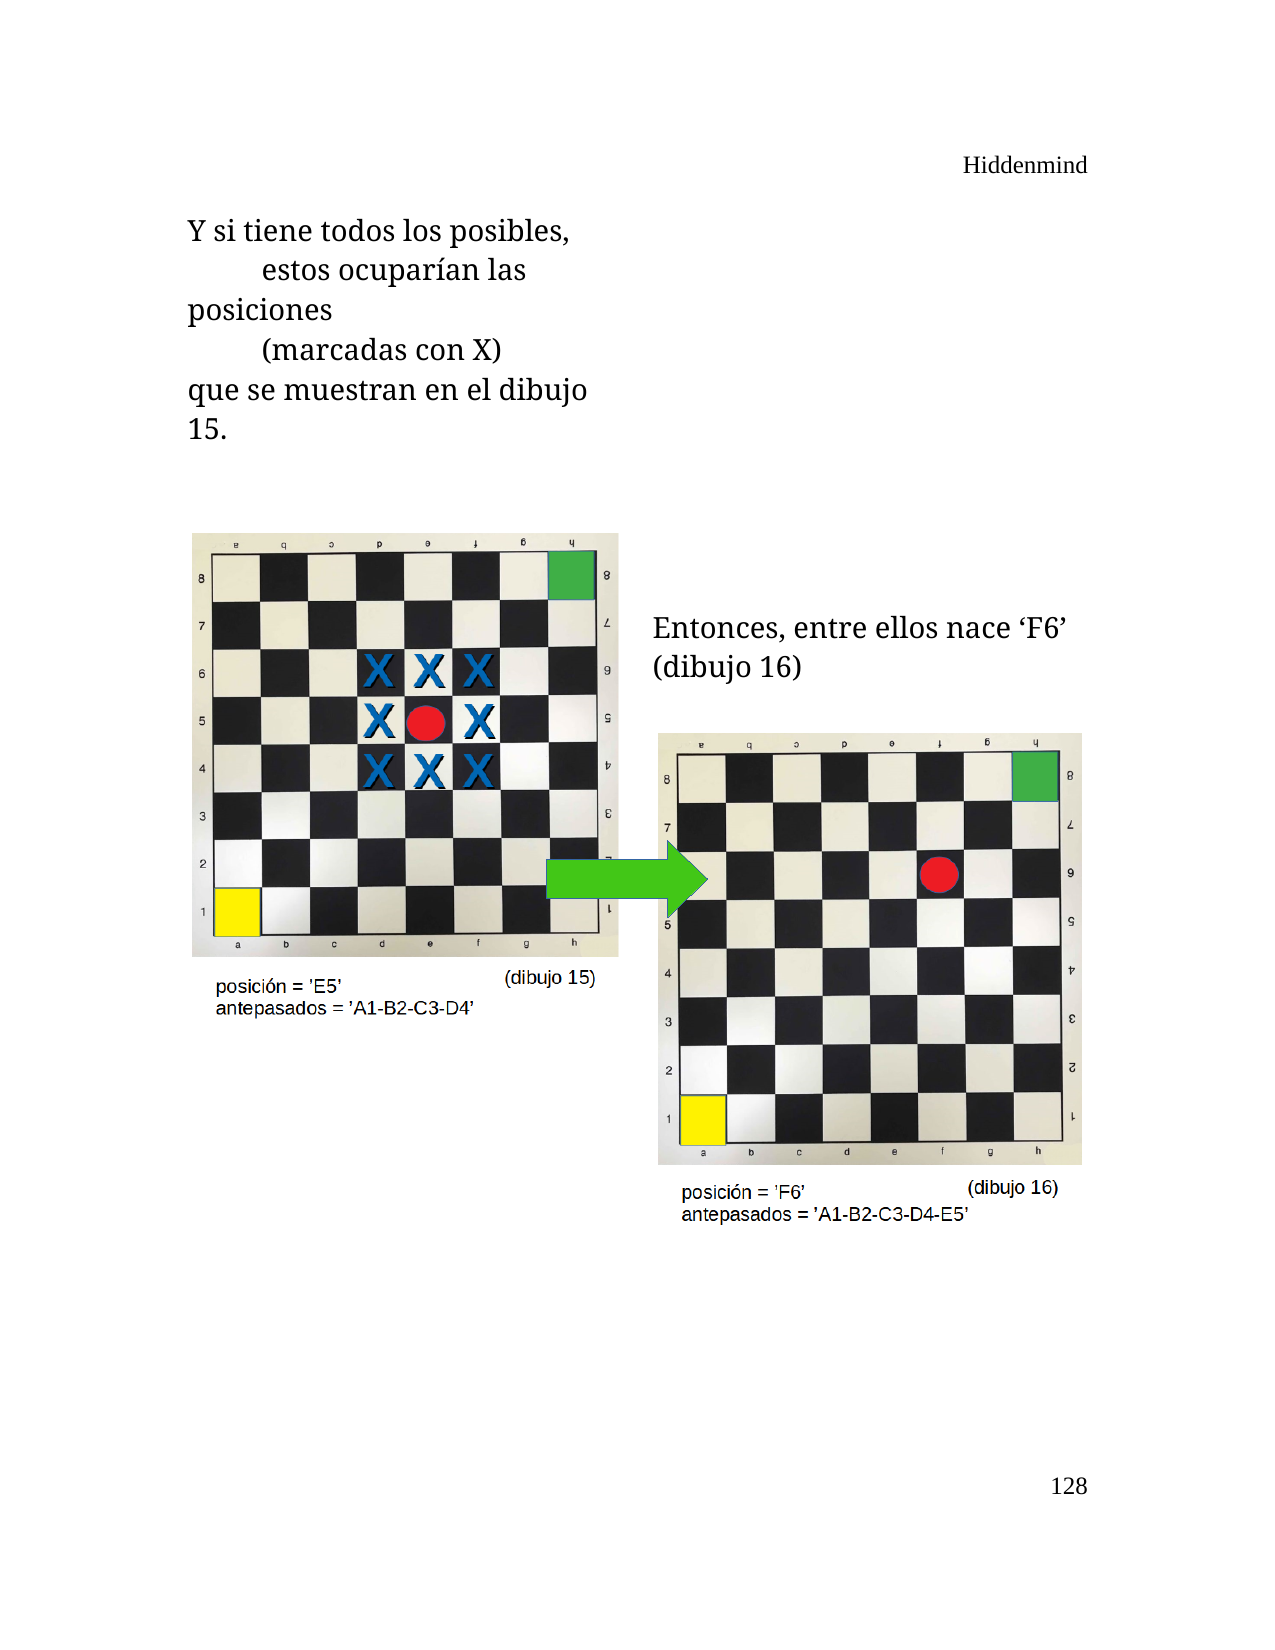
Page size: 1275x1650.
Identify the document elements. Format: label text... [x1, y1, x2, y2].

text Entonces, entre ellos nace ‘F6’ [652, 607, 1087, 647]
text estos ocuparían las posiciones (marcadas con X) [187, 250, 622, 369]
text Y si tiene todos los posibles, [187, 210, 622, 250]
text que se muestran en el dibujo 15. [187, 369, 622, 448]
text (dibujo 16) [652, 647, 1087, 686]
picture [652, 726, 1088, 1232]
picture [187, 527, 623, 1023]
